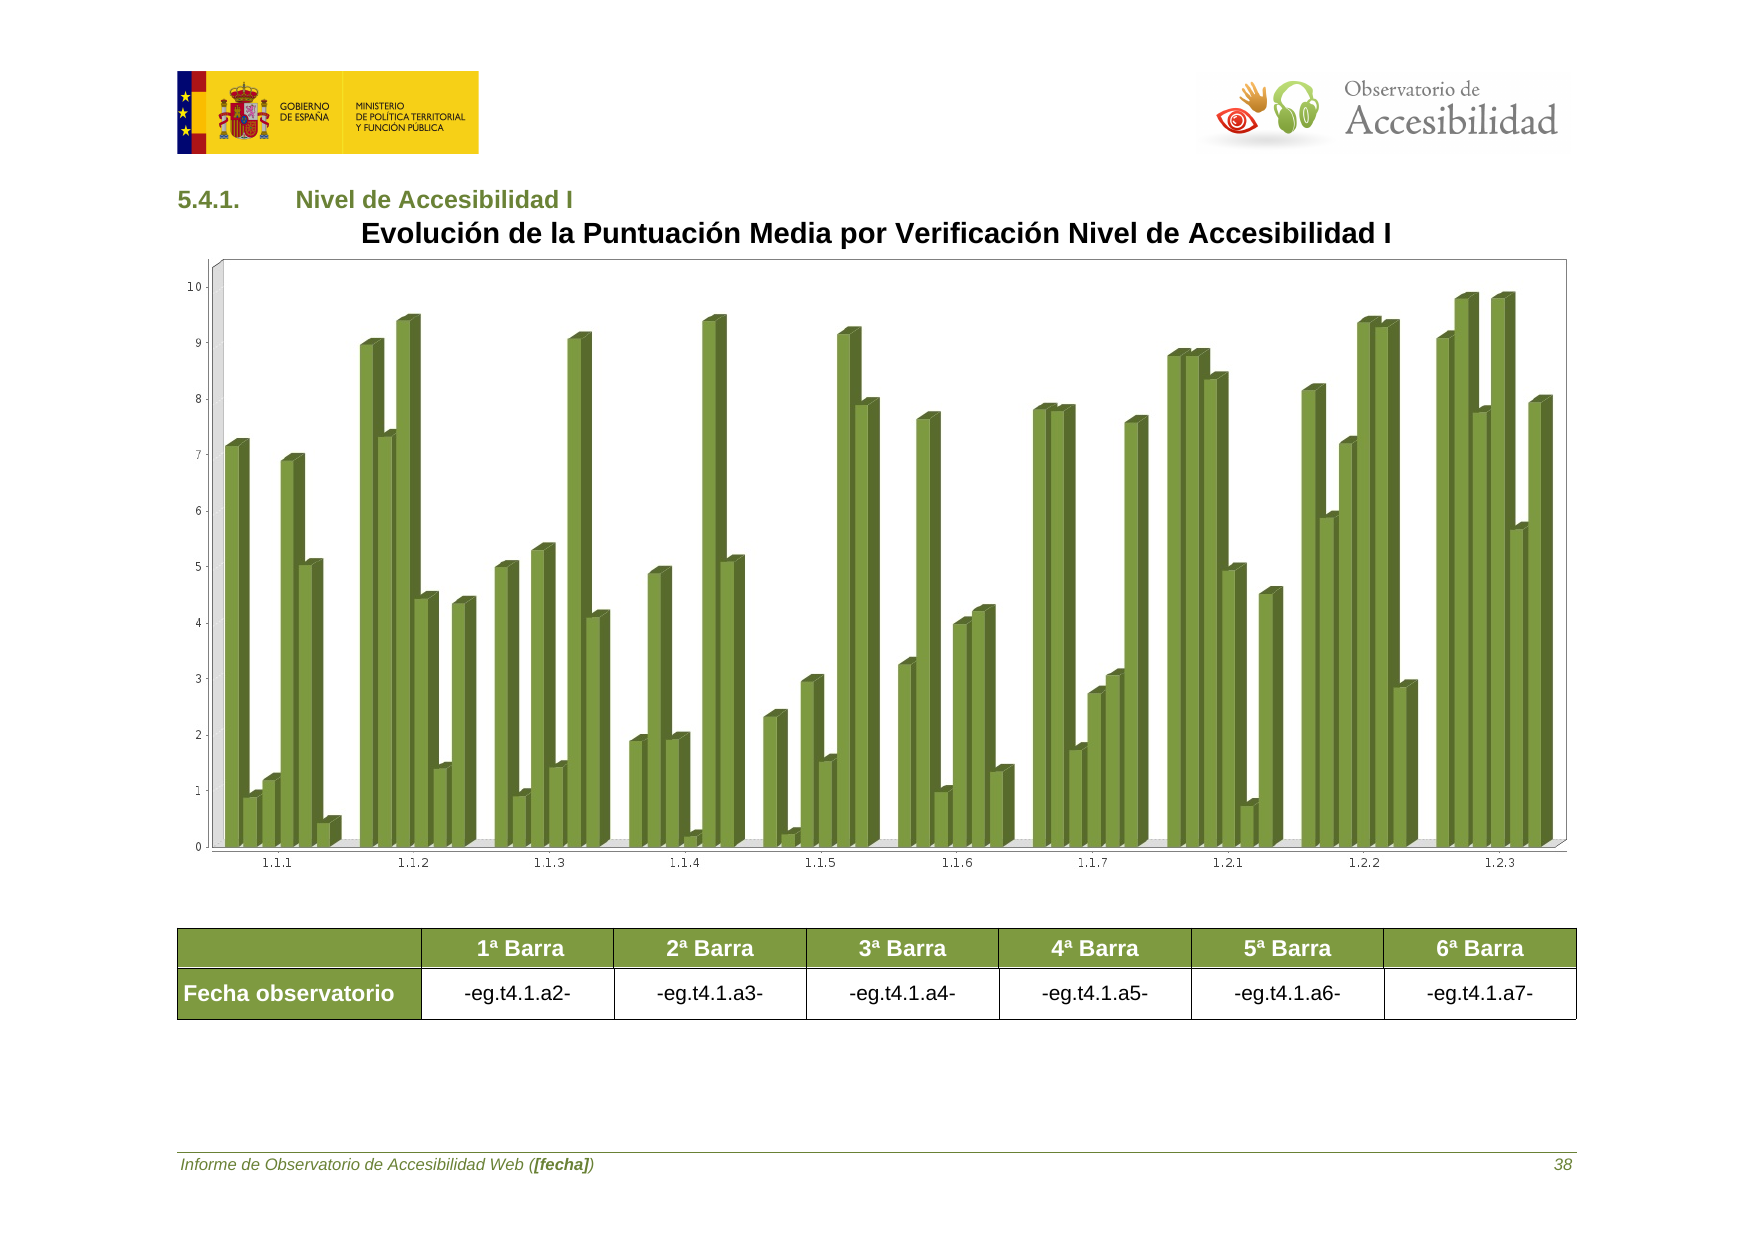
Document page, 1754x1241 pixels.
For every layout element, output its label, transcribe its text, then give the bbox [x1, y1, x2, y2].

table_header 4ª Barra [999, 929, 1191, 967]
picture [177, 71, 479, 154]
table_header [178, 929, 421, 967]
subtitle Nivel de Accesibilidad I [177, 185, 1577, 214]
picture [177, 250, 1577, 875]
table_header 6ª Barra [1384, 929, 1576, 967]
picture [1196, 72, 1572, 154]
table_header 5ª Barra [1192, 929, 1383, 967]
table_header 3ª Barra [807, 929, 998, 967]
text Evolución de la Puntuación Media por Verificación Nivel de Accesibilidad I [177, 216, 1577, 250]
table_cell -eg.t4.1.a6- [1192, 969, 1384, 1019]
table_cell Fecha observatorio [178, 969, 421, 1019]
table_header 2ª Barra [614, 929, 806, 967]
table_cell -eg.t4.1.a3- [615, 969, 806, 1019]
table_cell -eg.t4.1.a4- [807, 969, 999, 1019]
table_cell -eg.t4.1.a2- [422, 969, 614, 1019]
table_cell -eg.t4.1.a7- [1385, 969, 1576, 1019]
table_cell -eg.t4.1.a5- [1000, 969, 1191, 1019]
table_header 1ª Barra [422, 929, 613, 967]
